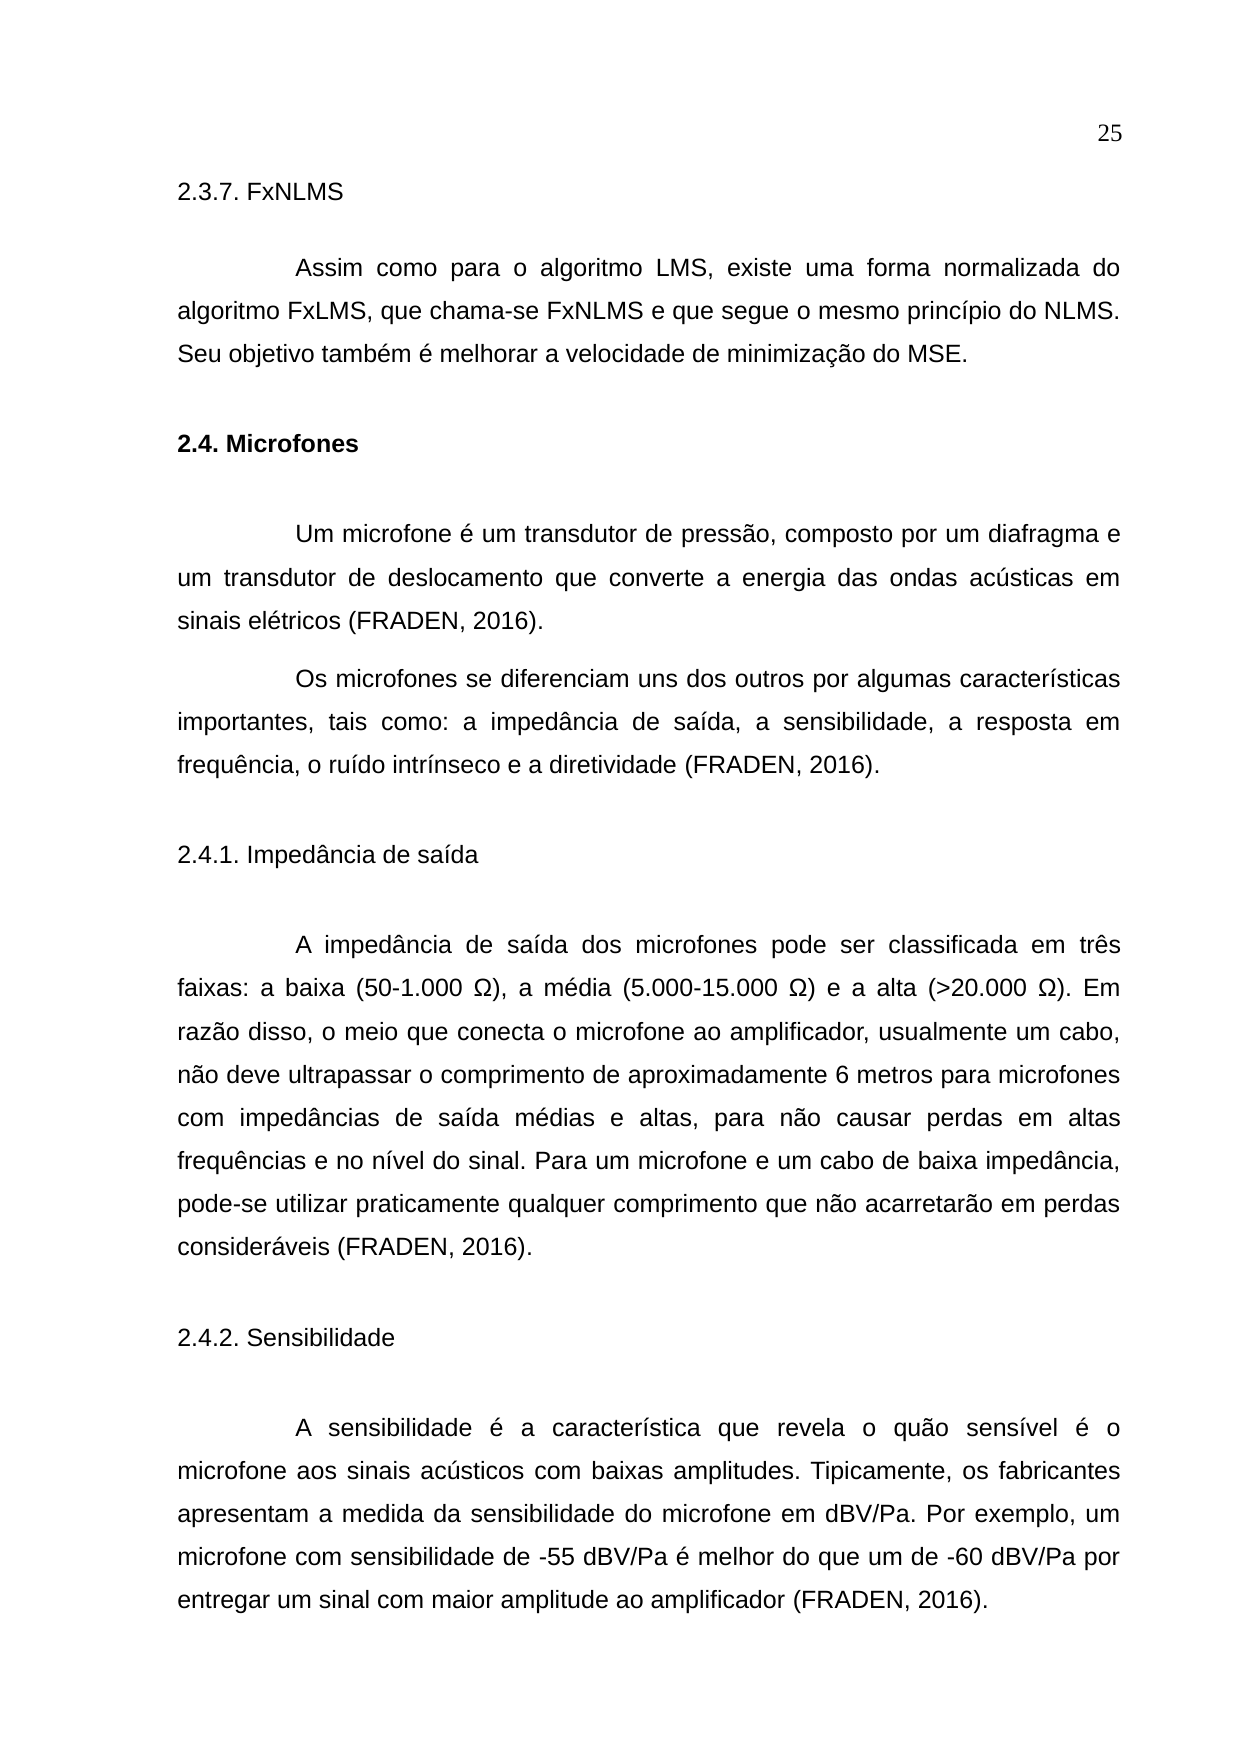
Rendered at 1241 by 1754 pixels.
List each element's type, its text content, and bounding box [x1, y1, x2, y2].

text A impedância de saída dos microfones pode ser classificada em três faixas: a baixa (50-1.000 Ω), a média (5.000-15.000 Ω) e a alta (>20.000 Ω). Em razão disso, o meio que conecta o microfone ao amplificador, usualmente um cabo, não deve ultrapassar o comprimento de aproximadamente 6 metros para microfones com impedâncias de saída médias e altas, para não causar perdas em altas frequências e no nível do sinal. Para um microfone e um cabo de baixa impedância, pode-se utilizar praticamente qualquer comprimento que não acarretarão em perdas consideráveis (FRADEN, 2016). [177, 930, 1122, 1261]
subtitle 2.3.7. FxNLMS [177, 177, 1122, 206]
text A sensibilidade é a característica que revela o quão sensível é o microfone aos sinais acústicos com baixas amplitudes. Tipicamente, os fabricantes apresentam a medida da sensibilidade do microfone em dBV/Pa. Por exemplo, um microfone com sensibilidade de -55 dBV/Pa é melhor do que um de -60 dBV/Pa por entregar um sinal com maior amplitude ao amplificador (FRADEN, 2016). [177, 1413, 1122, 1614]
text Assim como para o algoritmo LMS, existe uma forma normalizada do algoritmo FxLMS, que chama-se FxNLMS e que segue o mesmo princípio do NLMS. Seu objetivo também é melhorar a velocidade de minimização do MSE. [177, 253, 1122, 368]
text Os microfones se diferenciam uns dos outros por algumas características importantes, tais como: a impedância de saída, a sensibilidade, a resposta em frequência, o ruído intrínseco e a diretividade (FRADEN, 2016). [177, 664, 1122, 779]
subtitle 2.4.1. Impedância de saída [177, 840, 1122, 869]
text Um microfone é um transdutor de pressão, composto por um diafragma e um transdutor de deslocamento que converte a energia das ondas acústicas em sinais elétricos (FRADEN, 2016). [177, 519, 1122, 634]
subtitle 2.4.2. Sensibilidade [177, 1323, 1122, 1351]
subtitle 2.4. Microfones [177, 429, 1122, 458]
